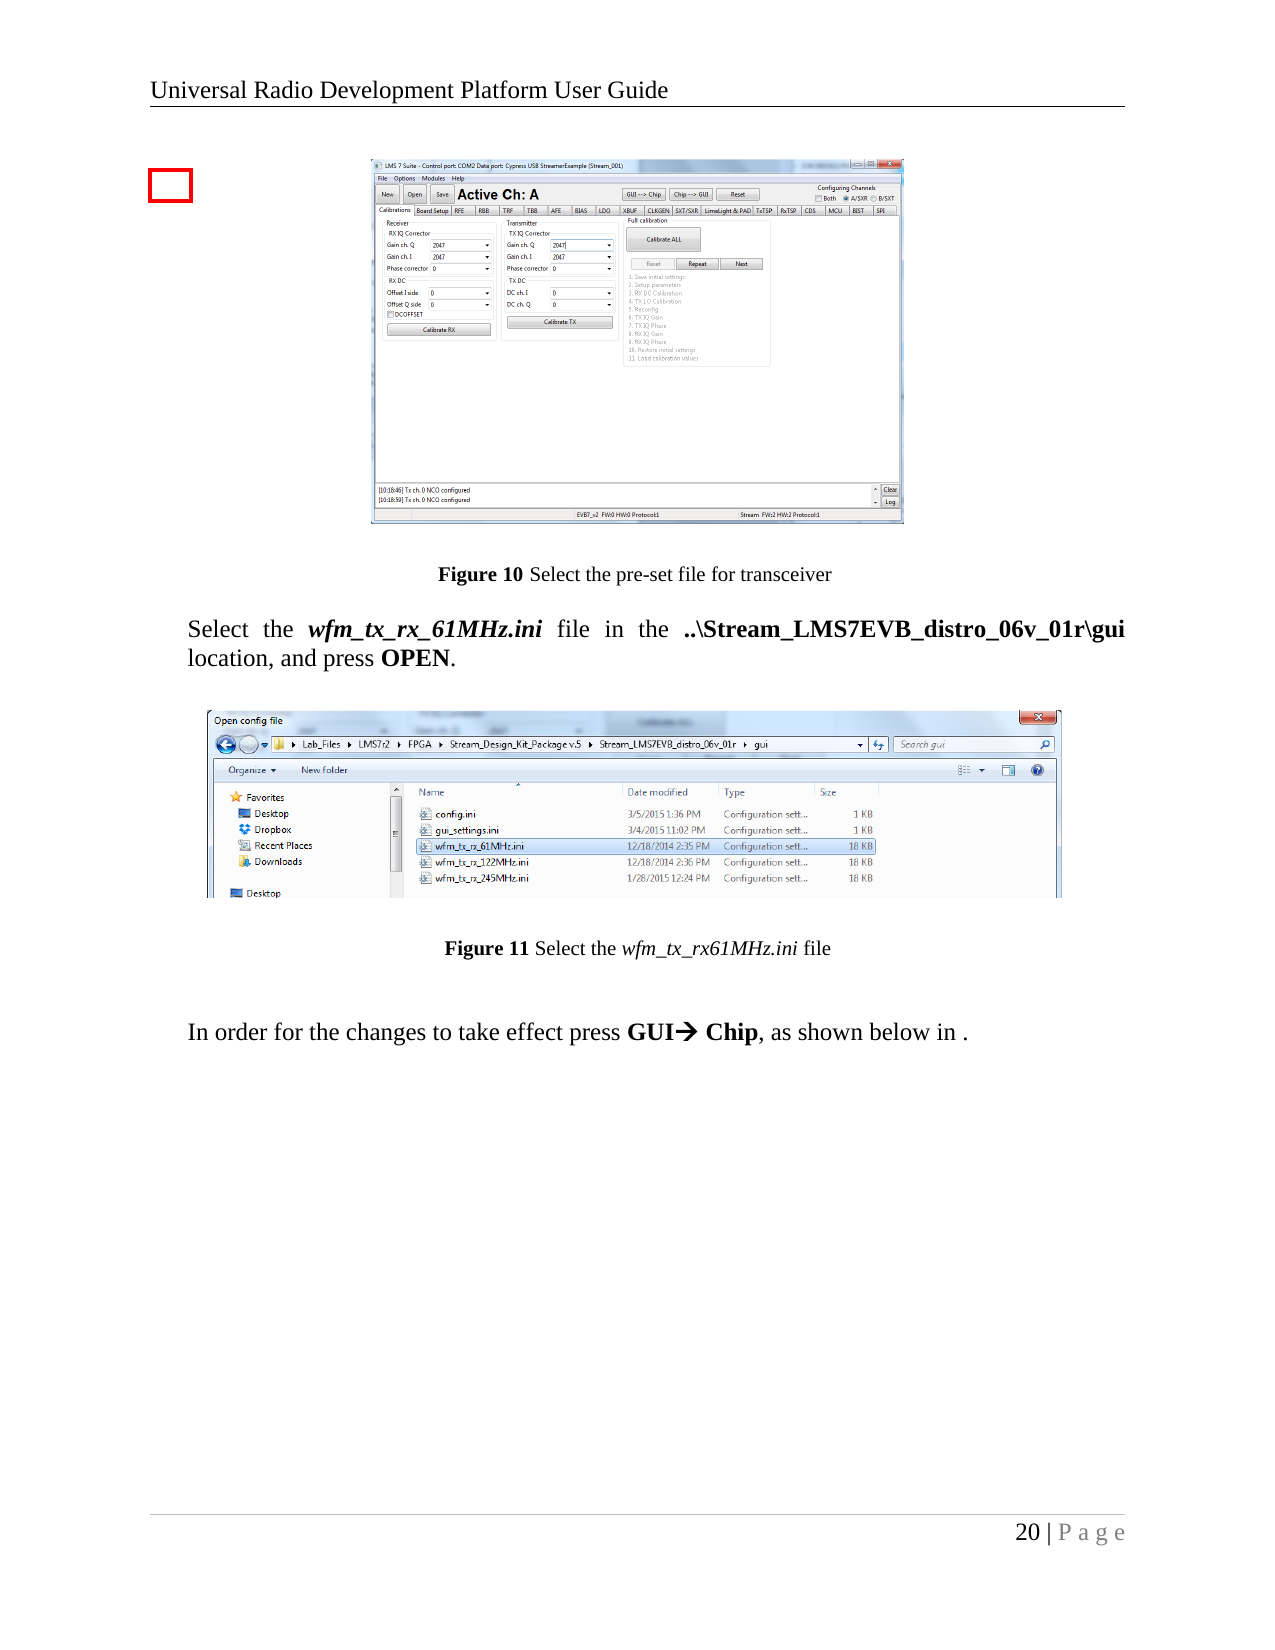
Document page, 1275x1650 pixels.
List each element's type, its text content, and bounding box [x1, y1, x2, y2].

text Figure 11 Select the wfm_tx_rx61MHz.ini file [150, 935, 1125, 959]
picture [371, 159, 904, 524]
text In order for the changes to take effect press GUI Chip, as shown below in . [150, 1017, 1125, 1046]
text Figure 10 Select the pre-set file for transceiver [150, 562, 1125, 586]
text Select the wfm_tx_rx_61MHz.ini file in the ..\Stream_LMS7EVB_distro_06v_01r\gui location, and press OPEN. [187, 614, 1125, 672]
picture [207, 710, 1062, 898]
